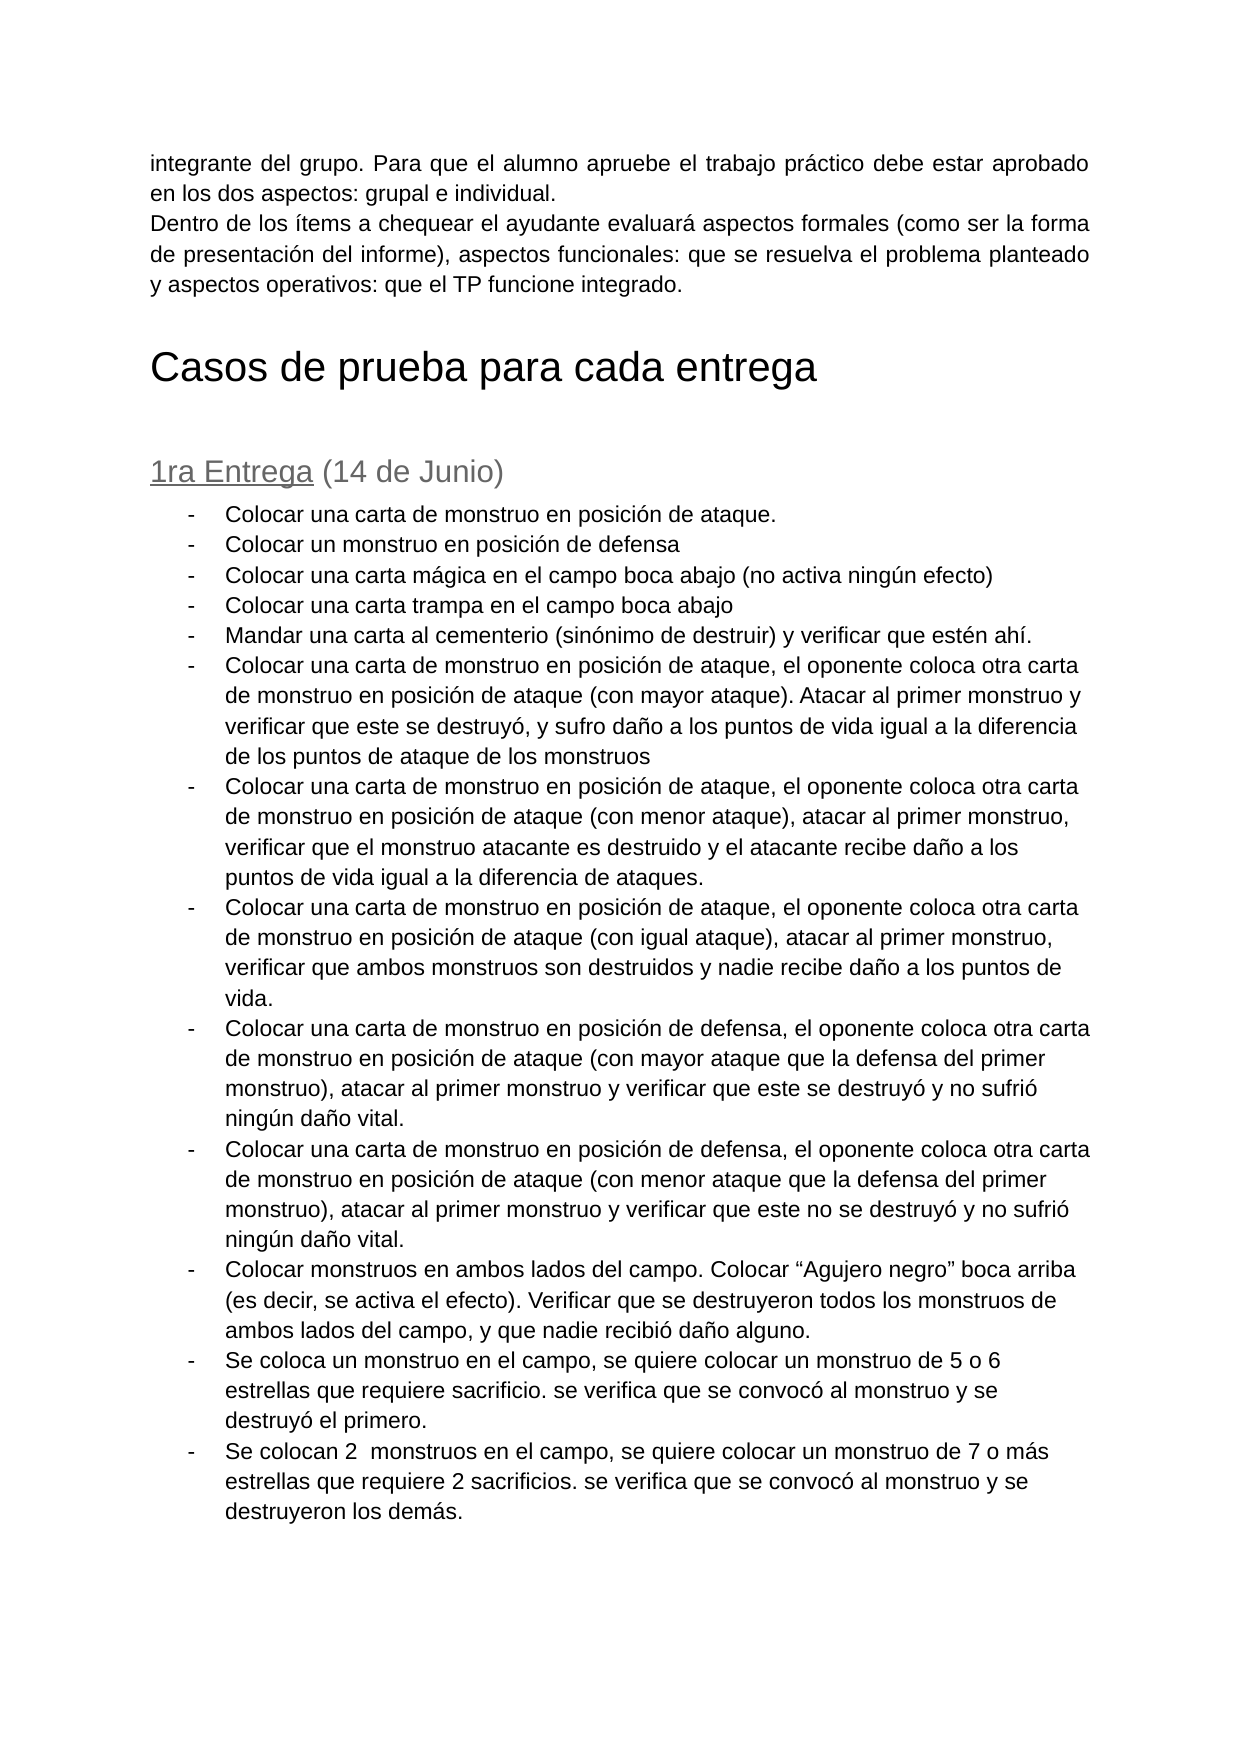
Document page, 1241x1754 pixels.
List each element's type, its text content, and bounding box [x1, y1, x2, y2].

list Se coloca un monstruo en el campo, se quiere colocar un monstruo de 5 o 6 estrellas que requiere sacrificio. se verifica que se convocó al monstruo y se destruyó el primero. [187, 1347, 1090, 1434]
list Colocar una carta de monstruo en posición de ataque, el oponente coloca otra carta de monstruo en posición de ataque (con igual ataque), atacar al primer monstruo, verificar que ambos monstruos son destruidos y nadie recibe daño a los puntos de vida. [187, 894, 1090, 1011]
subtitle Casos de prueba para cada entrega [150, 343, 1090, 391]
list Colocar monstruos en ambos lados del campo. Colocar “Agujero negro” boca arriba (es decir, se activa el efecto). Verificar que se destruyeron todos los monstruos de ambos lados del campo, y que nadie recibió daño alguno. [187, 1256, 1090, 1343]
subtitle 1ra Entrega (14 de Junio) [150, 453, 1090, 489]
list Colocar una carta de monstruo en posición de ataque. [187, 501, 1090, 527]
list Colocar una carta de monstruo en posición de defensa, el oponente coloca otra carta de monstruo en posición de ataque (con menor ataque que la defensa del primer monstruo), atacar al primer monstruo y verificar que este no se destruyó y no sufrió ningún daño vital. [187, 1136, 1090, 1252]
list Mandar una carta al cementerio (sinónimo de destruir) y verificar que estén ahí. [187, 622, 1090, 648]
list Colocar una carta de monstruo en posición de ataque, el oponente coloca otra carta de monstruo en posición de ataque (con mayor ataque). Atacar al primer monstruo y verificar que este se destruyó, y sufro daño a los puntos de vida igual a la diferencia de los puntos de ataque de los monstruos [187, 652, 1090, 769]
text integrante del grupo. Para que el alumno apruebe el trabajo práctico debe estar aprobado en los dos aspectos: grupal e individual. [150, 150, 1090, 207]
list Colocar una carta de monstruo en posición de ataque, el oponente coloca otra carta de monstruo en posición de ataque (con menor ataque), atacar al primer monstruo, verificar que el monstruo atacante es destruido y el atacante recibe daño a los puntos de vida igual a la diferencia de ataques. [187, 773, 1090, 890]
text Dentro de los ítems a chequear el ayudante evaluará aspectos formales (como ser la forma de presentación del informe), aspectos funcionales: que se resuelva el problema planteado y aspectos operativos: que el TP funcione integrado. [150, 210, 1090, 297]
list Colocar una carta trampa en el campo boca abajo [187, 592, 1090, 618]
list Colocar una carta de monstruo en posición de defensa, el oponente coloca otra carta de monstruo en posición de ataque (con mayor ataque que la defensa del primer monstruo), atacar al primer monstruo y verificar que este se destruyó y no sufrió ningún daño vital. [187, 1015, 1090, 1132]
list Se colocan 2 monstruos en el campo, se quiere colocar un monstruo de 7 o más estrellas que requiere 2 sacrificios. se verifica que se convocó al monstruo y se destruyeron los demás. [187, 1438, 1090, 1524]
list Colocar una carta mágica en el campo boca abajo (no activa ningún efecto) [187, 562, 1090, 588]
list Colocar un monstruo en posición de defensa [187, 531, 1090, 558]
